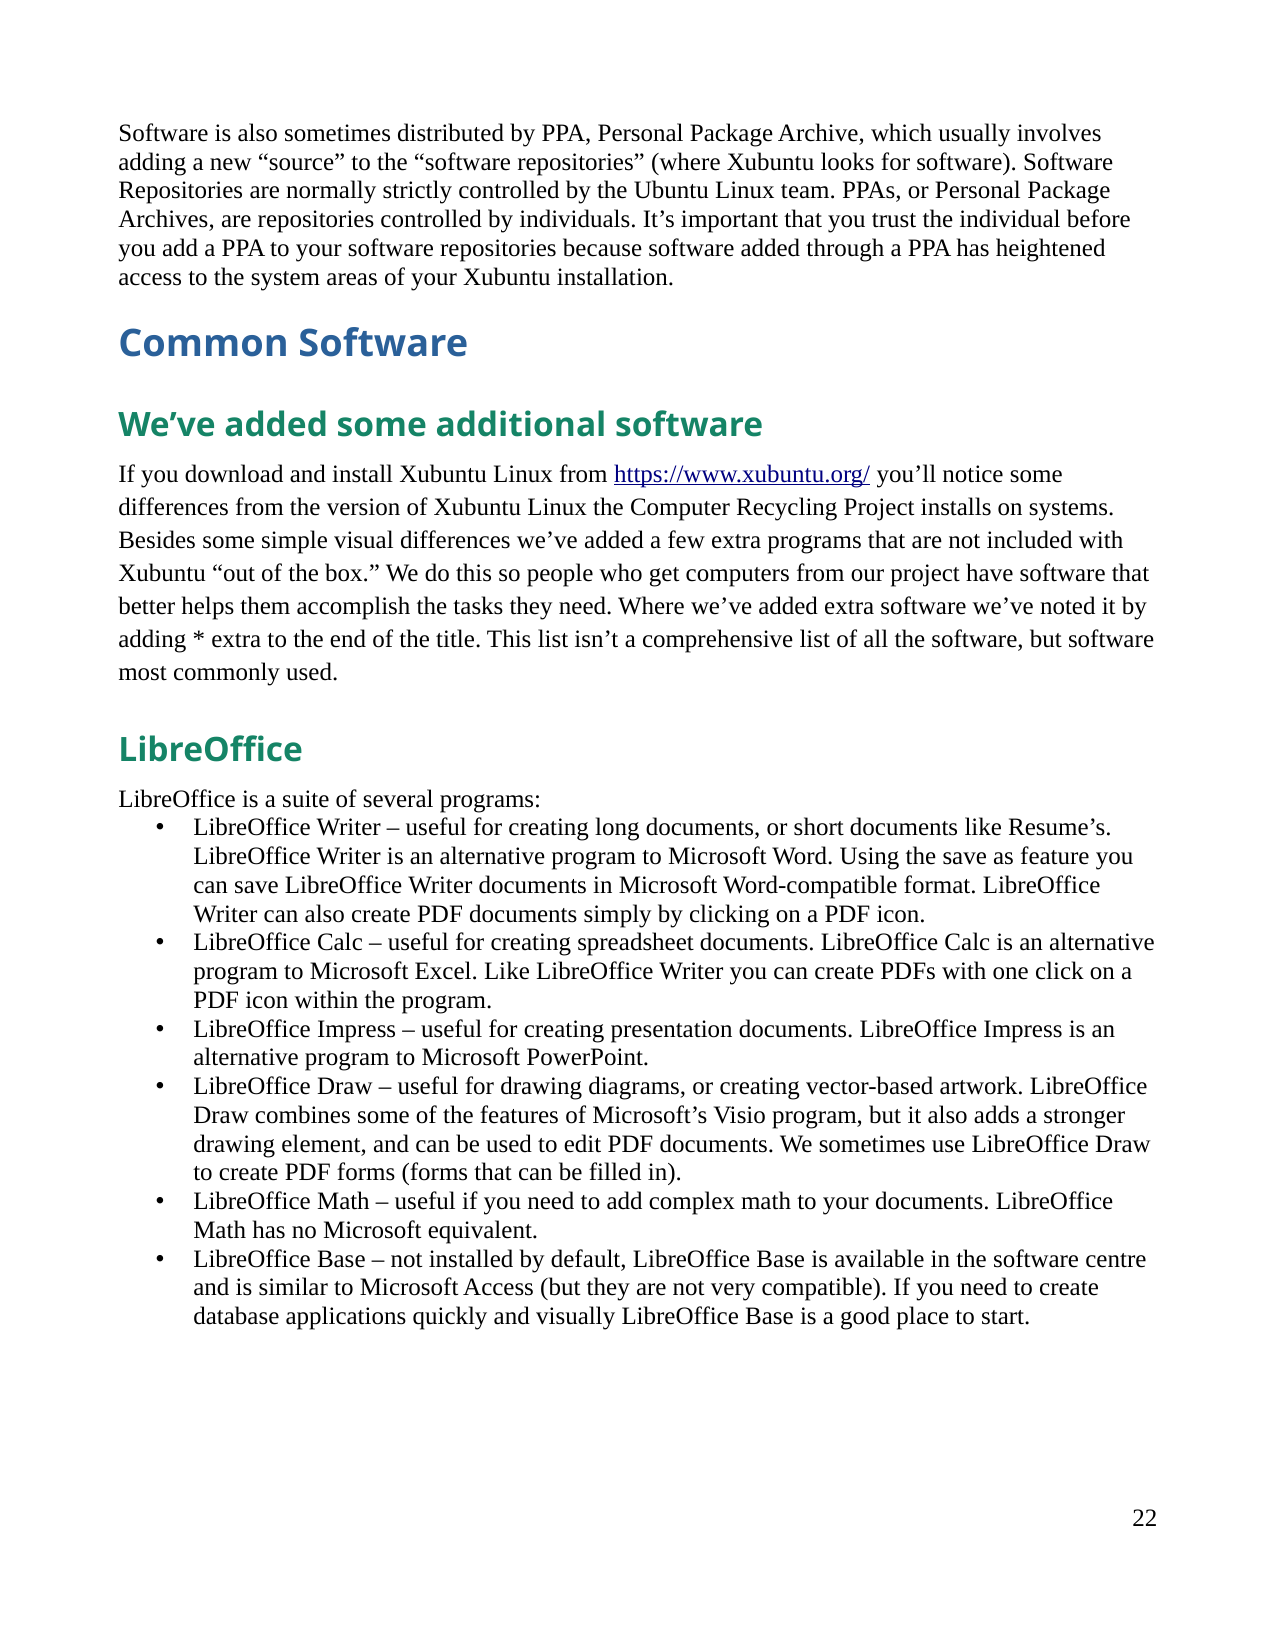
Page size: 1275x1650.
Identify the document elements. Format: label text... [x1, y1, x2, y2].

list LibreOffice Calc – useful for creating spreadsheet documents. LibreOffice Calc is an alternative program to Microsoft Excel. Like LibreOffice Writer you can create PDFs with one click on a PDF icon within the program. [156, 927, 1157, 1014]
subtitle LibreOffice [118, 725, 1157, 771]
text Software is also sometimes distributed by PPA, Personal Package Archive, which usually involves adding a new “source” to the “software repositories” (where Xubuntu looks for software). Software Repositories are normally strictly controlled by the Ubuntu Linux team. PPAs, or Personal Package Archives, are repositories controlled by individuals. It’s important that you trust the individual before you add a PPA to your software repositories because software added through a PPA has heightened access to the system areas of your Xubuntu installation. [118, 118, 1157, 291]
text If you download and install Xubuntu Linux from https://www.xubuntu.org/ you’ll notice some differences from the version of Xubuntu Linux the Computer Recycling Project installs on systems. Besides some simple visual differences we’ve added a few extra programs that are not included with Xubuntu “out of the box.” We do this so people who get computers from our project have software that better helps them accomplish the tasks they need. Where we’ve added extra software we’ve noted it by adding * extra to the end of the title. This list isn’t a comprehensive list of all the software, but software most commonly used. [118, 459, 1157, 686]
text LibreOffice is a suite of several programs: [118, 784, 1157, 812]
subtitle Common Software [118, 316, 1157, 367]
list LibreOffice Draw – useful for drawing diagrams, or creating vector-based artwork. LibreOffice Draw combines some of the features of Microsoft’s Visio program, but it also adds a stronger drawing element, and can be used to edit PDF documents. We sometimes use LibreOffice Draw to create PDF forms (forms that can be filled in). [156, 1071, 1157, 1186]
list LibreOffice Base – not installed by default, LibreOffice Base is available in the software centre and is similar to Microsoft Access (but they are not very compatible). If you need to create database applications quickly and visually LibreOffice Base is a good place to start. [156, 1244, 1157, 1330]
list LibreOffice Writer – useful for creating long documents, or short documents like Resume’s. LibreOffice Writer is an alternative program to Microsoft Word. Using the save as feature you can save LibreOffice Writer documents in Microsoft Word-compatible format. LibreOffice Writer can also create PDF documents simply by clicking on a PDF icon. [156, 812, 1157, 927]
list LibreOffice Math – useful if you need to add complex math to your documents. LibreOffice Math has no Microsoft equivalent. [156, 1186, 1157, 1244]
list LibreOffice Impress – useful for creating presentation documents. LibreOffice Impress is an alternative program to Microsoft PowerPoint. [156, 1014, 1157, 1071]
subtitle We’ve added some additional software [118, 401, 1157, 446]
